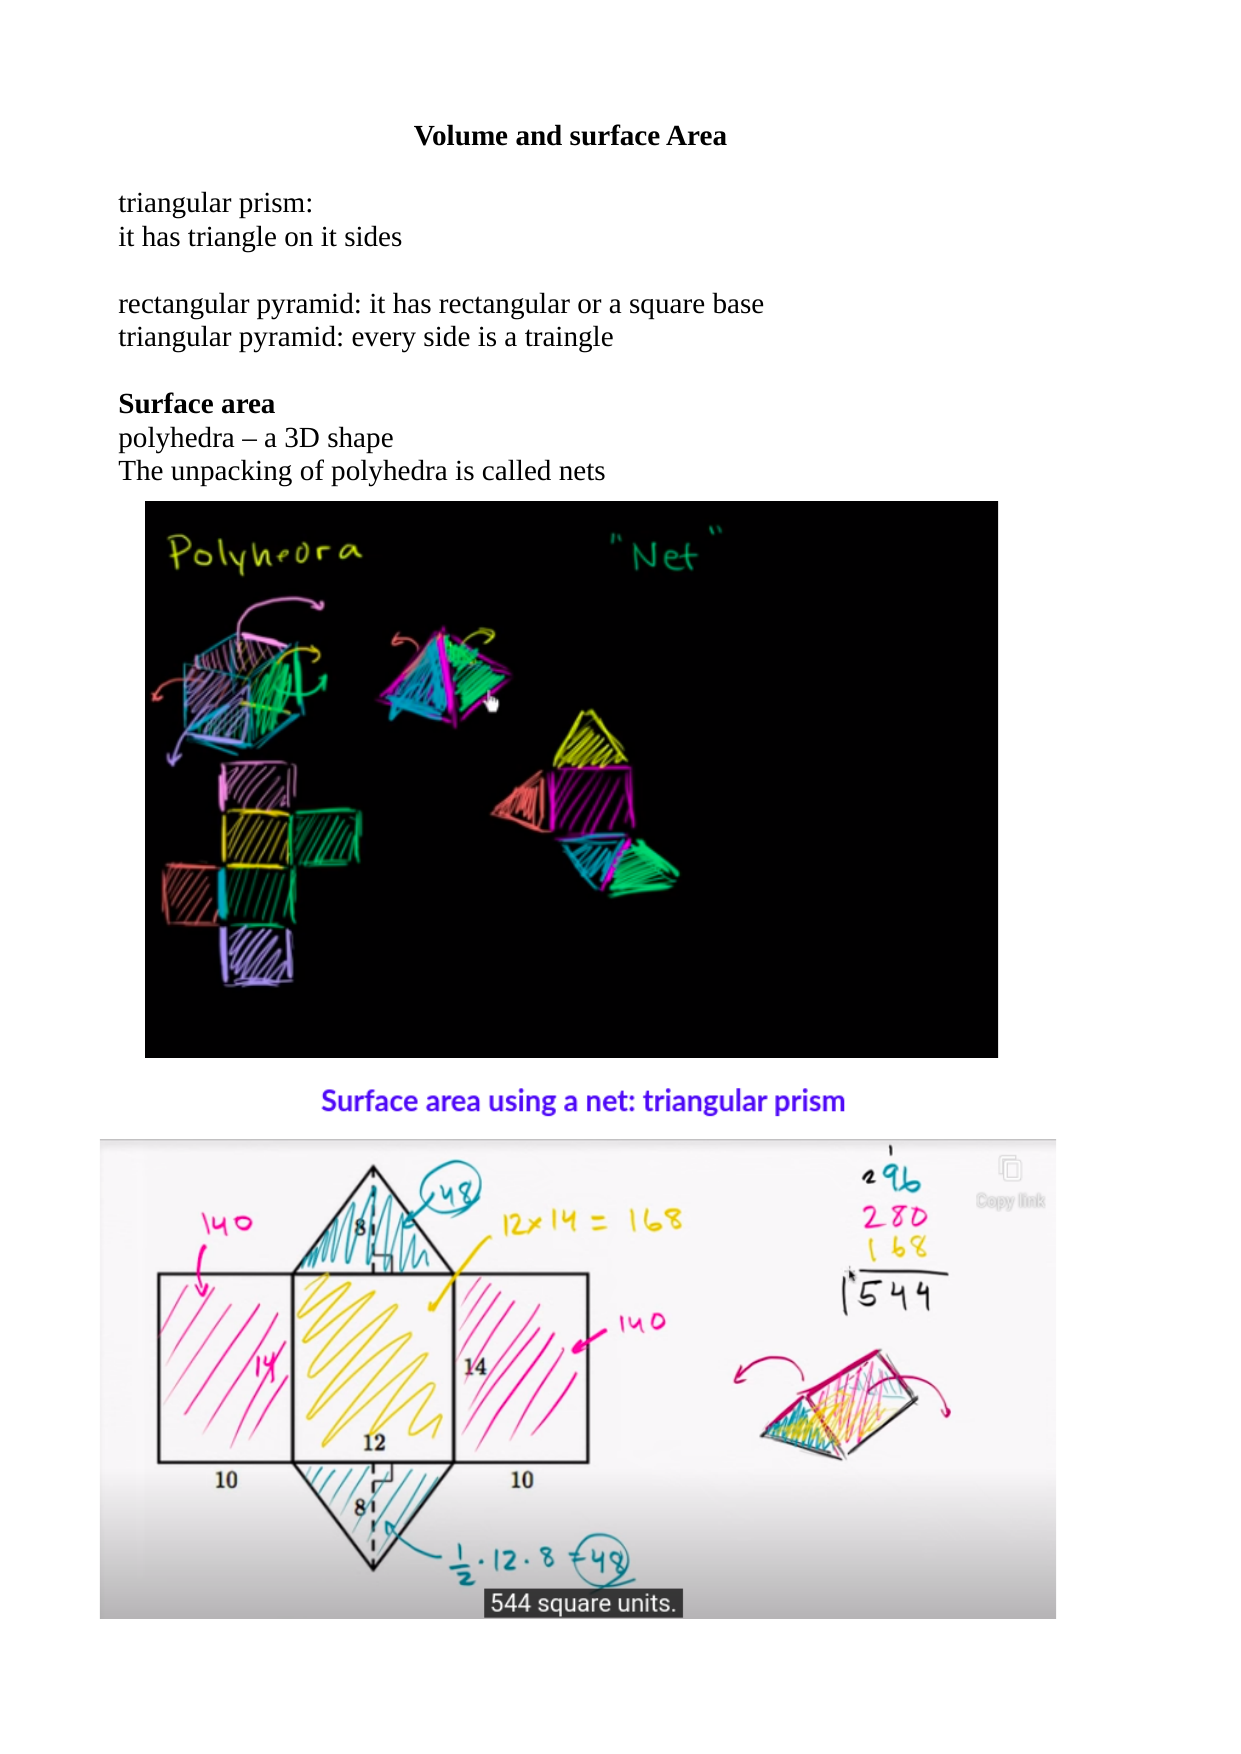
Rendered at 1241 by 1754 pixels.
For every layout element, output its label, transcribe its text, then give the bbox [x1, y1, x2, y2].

picture [99, 1075, 1057, 1619]
text it has triangle on it sides [118, 219, 1122, 252]
text Surface area [118, 386, 1122, 420]
text triangular prism: [118, 185, 1122, 219]
picture [145, 501, 999, 1058]
text The unpacking of polyhedra is called nets [118, 453, 1122, 487]
text Volume and surface Area [118, 118, 1122, 152]
text rectangular pyramid: it has rectangular or a square base [118, 286, 1122, 319]
text polyhedra – a 3D shape [118, 420, 1122, 453]
text triangular pyramid: every side is a traingle [118, 319, 1122, 353]
